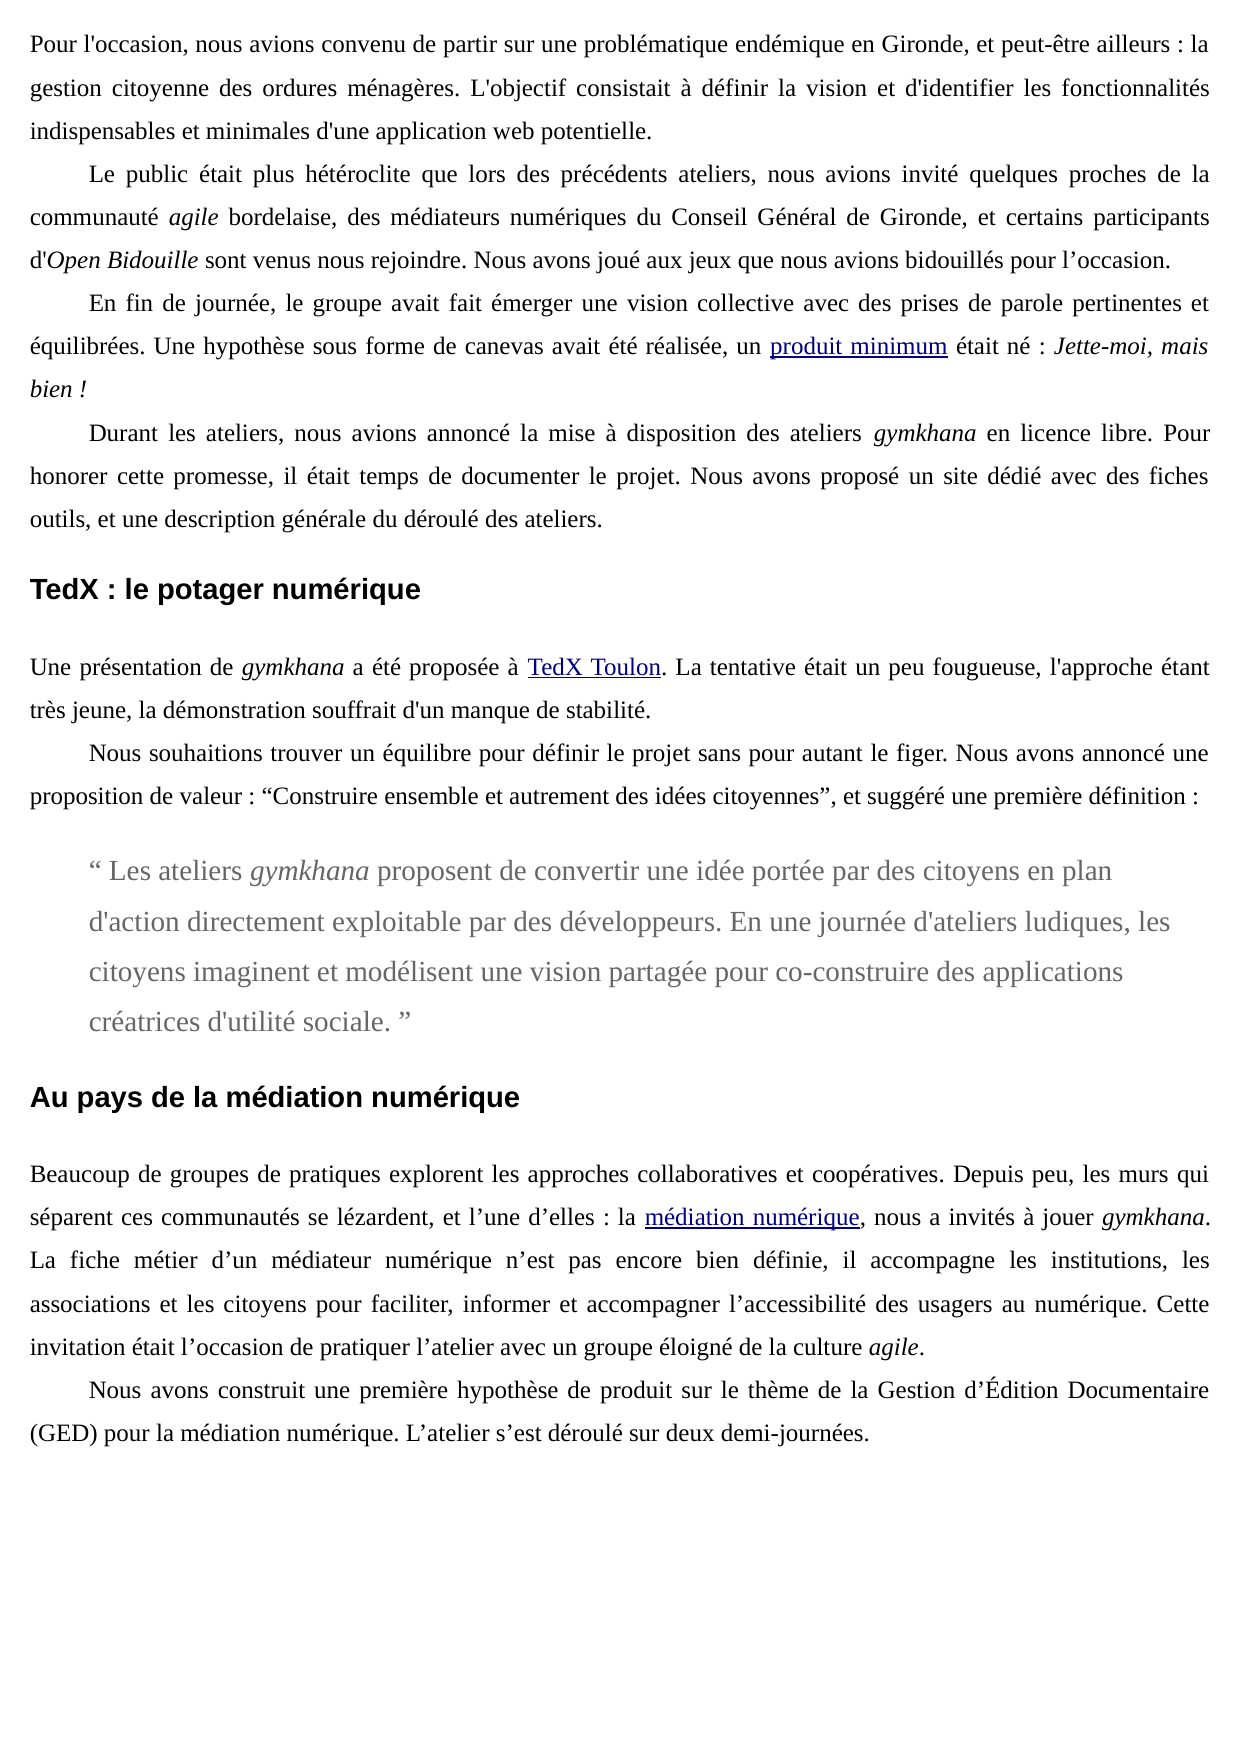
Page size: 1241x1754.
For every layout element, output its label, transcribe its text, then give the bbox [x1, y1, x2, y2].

text En fin de journée, le groupe avait fait émerger une vision collective avec des prises de parole pertinentes et équilibrées. Une hypothèse sous forme de canevas avait été réalisée, un produit minimum était né : Jette-moi, mais bien ! [29, 288, 1211, 403]
subtitle Au pays de la médiation numérique [29, 1079, 1211, 1113]
text Nous souhaitions trouver un équilibre pour définir le projet sans pour autant le figer. Nous avons annoncé une proposition de valeur : “Construire ensemble et autrement des idées citoyennes”, et suggéré une première définition : [29, 738, 1211, 810]
text Pour l'occasion, nous avions convenu de partir sur une problématique endémique en Gironde, et peut-être ailleurs : la gestion citoyenne des ordures ménagères. L'objectif consistait à définir la vision et d'identifier les fonctionnalités indispensables et minimales d'une application web potentielle. [29, 29, 1211, 144]
subtitle TedX : le potager numérique [29, 572, 1211, 605]
text Nous avons construit une première hypothèse de produit sur le thème de la Gestion d’Édition Documentaire (GED) pour la médiation numérique. L’atelier s’est déroulé sur deux demi-journées. [29, 1375, 1211, 1447]
text “ Les ateliers gymkhana proposent de convertir une idée portée par des citoyens en plan d'action directement exploitable par des développeurs. En une journée d'ateliers ludiques, les citoyens imaginent et modélisent une vision partagée pour co-construire des applications créatrices d'utilité sociale. ” [88, 853, 1211, 1038]
text Le public était plus hétéroclite que lors des précédents ateliers, nous avions invité quelques proches de la communauté agile bordelaise, des médiateurs numériques du Conseil Général de Gironde, et certains participants d'Open Bidouille sont venus nous rejoindre. Nous avons joué aux jeux que nous avions bidouillés pour l’occasion. [29, 159, 1211, 274]
text Beaucoup de groupes de pratiques explorent les approches collaboratives et coopératives. Depuis peu, les murs qui séparent ces communautés se lézardent, et l’une d’elles : la médiation numérique, nous a invités à jouer gymkhana. La fiche métier d’un médiateur numérique n’est pas encore bien définie, il accompagne les institutions, les associations et les citoyens pour faciliter, informer et accompagner l’accessibilité des usagers au numérique. Cette invitation était l’occasion de pratiquer l’atelier avec un groupe éloigné de la culture agile. [29, 1159, 1211, 1361]
text Durant les ateliers, nous avions annoncé la mise à disposition des ateliers gymkhana en licence libre. Pour honorer cette promesse, il était temps de documenter le projet. Nous avons proposé un site dédié avec des fiches outils, et une description générale du déroulé des ateliers. [29, 418, 1211, 533]
text Une présentation de gymkhana a été proposée à TedX Toulon. La tentative était un peu fougueuse, l'approche étant très jeune, la démonstration souffrait d'un manque de stabilité. [29, 652, 1211, 723]
